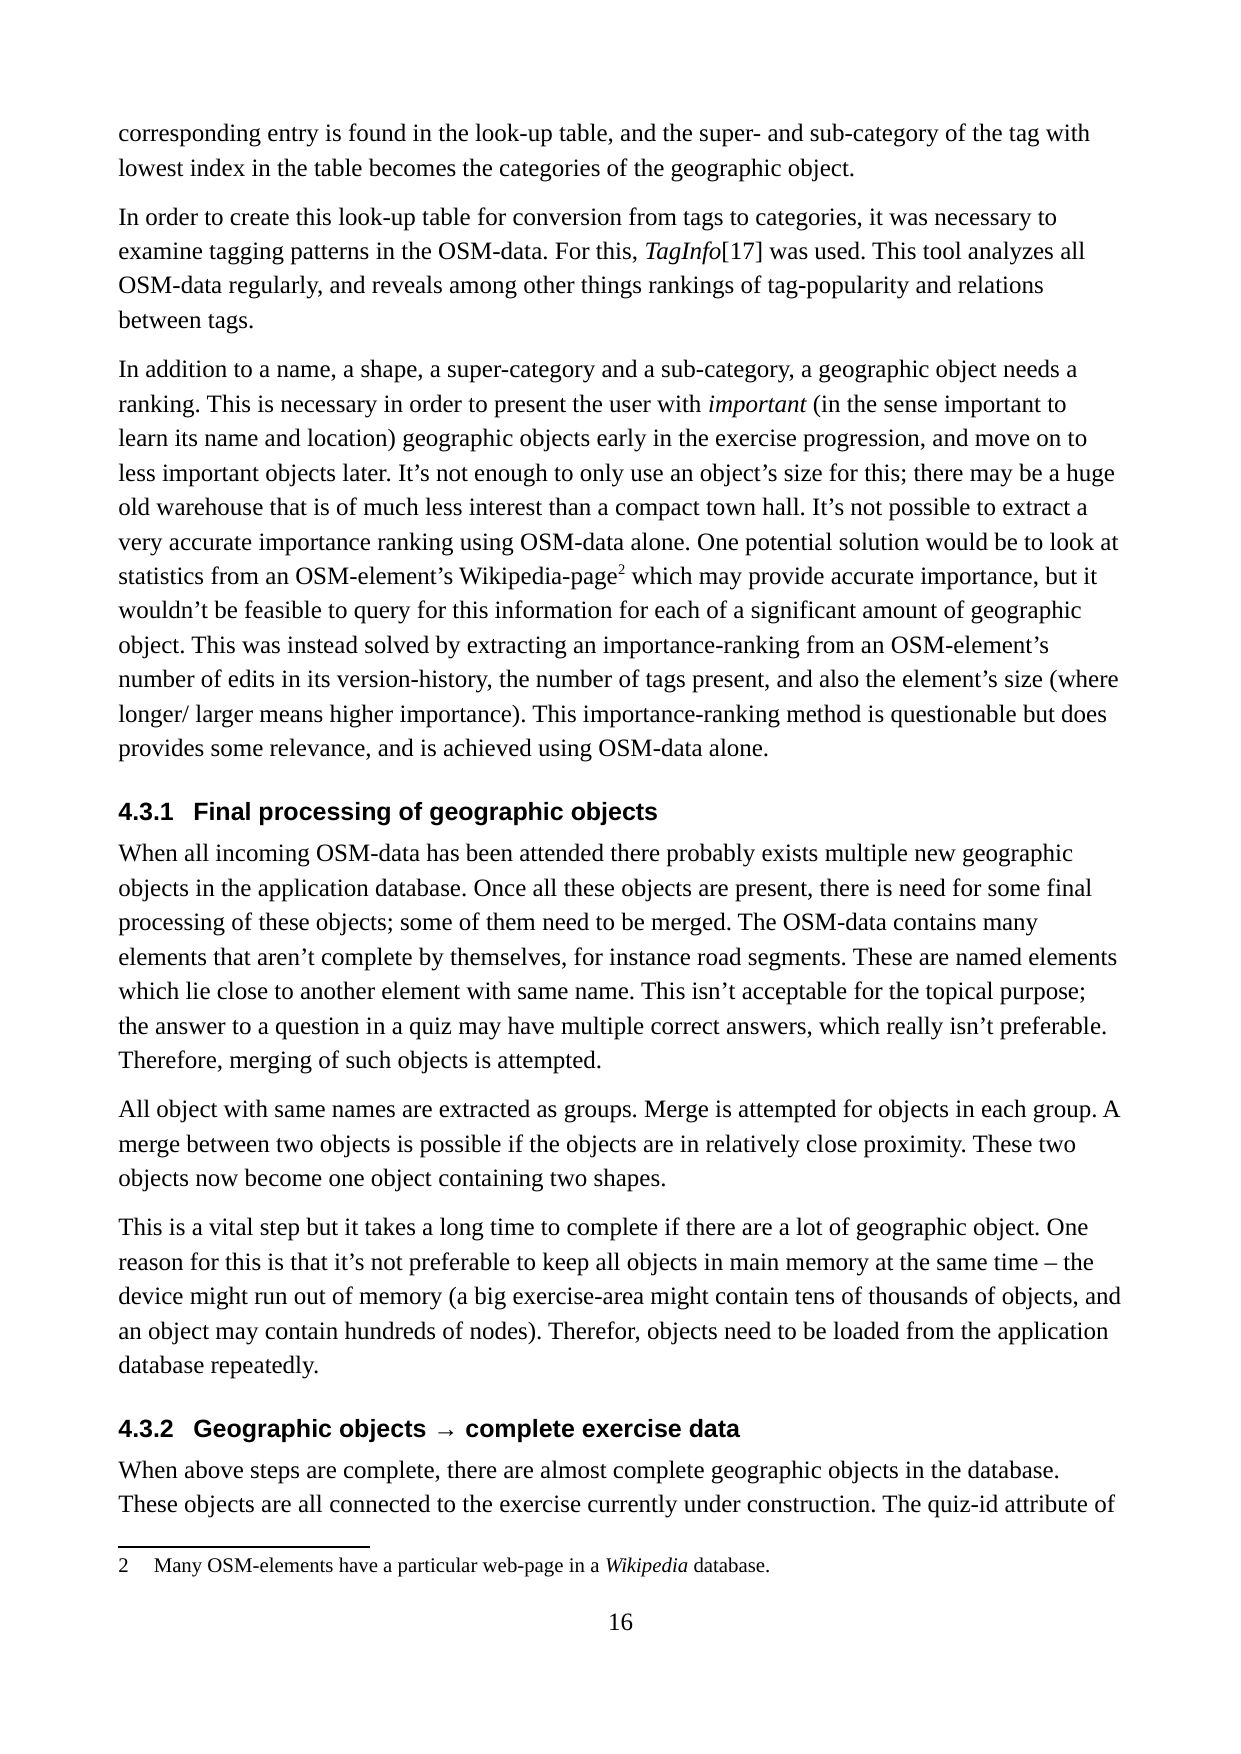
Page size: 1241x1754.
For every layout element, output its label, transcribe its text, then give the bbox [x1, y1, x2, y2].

text Many OSM-elements have a particular web-page in a Wikipedia database. [118, 1553, 1122, 1577]
text In addition to a name, a shape, a super-category and a sub-category, a geographic object needs a ranking. This is necessary in order to present the user with important (in the sense important to learn its name and location) geographic objects early in the exercise progression, and move on to less important objects later. It’s not enough to only use an object’s size for this; there may be a huge old warehouse that is of much less interest than a compact town hall. It’s not possible to extract a very accurate importance ranking using OSM-data alone. One potential solution would be to look at statistics from an OSM-element’s Wikipedia-page which may provide accurate importance, but it wouldn’t be feasible to query for this information for each of a significant amount of geographic object. This was instead solved by extracting an importance-ranking from an OSM-element’s number of edits in its version-history, the number of tags present, and also the element’s size (where longer/ larger means higher importance). This importance-ranking method is questionable but does provides some relevance, and is achieved using OSM-data alone. [118, 354, 1122, 762]
subtitle Geographic objects → complete exercise data [118, 1414, 1122, 1443]
text When all incoming OSM-data has been attended there probably exists multiple new geographic objects in the application database. Once all these objects are present, there is need for some final processing of these objects; some of them need to be merged. The OSM-data contains many elements that aren’t complete by themselves, for instance road segments. These are named elements which lie close to another element with same name. This isn’t acceptable for the topical purpose; the answer to a question in a quiz may have multiple correct answers, which really isn’t preferable. Therefore, merging of such objects is attempted. [118, 838, 1122, 1074]
text This is a vital step but it takes a long time to complete if there are a lot of geographic object. One reason for this is that it’s not preferable to keep all objects in main memory at the same time – the device might run out of memory (a big exercise-area might contain tens of thousands of objects, and an object may contain hundreds of nodes). Therefor, objects need to be loaded from the application database repeatedly. [118, 1212, 1122, 1379]
text corresponding entry is found in the look-up table, and the super- and sub-category of the tag with lowest index in the table becomes the categories of the geographic object. [118, 118, 1122, 181]
subtitle Final processing of geographic objects [118, 797, 1122, 826]
text When above steps are complete, there are almost complete geographic objects in the database. These objects are all connected to the exercise currently under construction. The quiz-id attribute of [118, 1455, 1122, 1518]
text In order to create this look-up table for conversion from tags to categories, it was necessary to examine tagging patterns in the OSM-data. For this, TagInfo[17] was used. This tool analyzes all OSM-data regularly, and reveals among other things rankings of tag-popularity and relations between tags. [118, 202, 1122, 334]
text All object with same names are extracted as groups. Merge is attempted for objects in each group. A merge between two objects is possible if the objects are in relatively close proximity. These two objects now become one object containing two shapes. [118, 1094, 1122, 1192]
